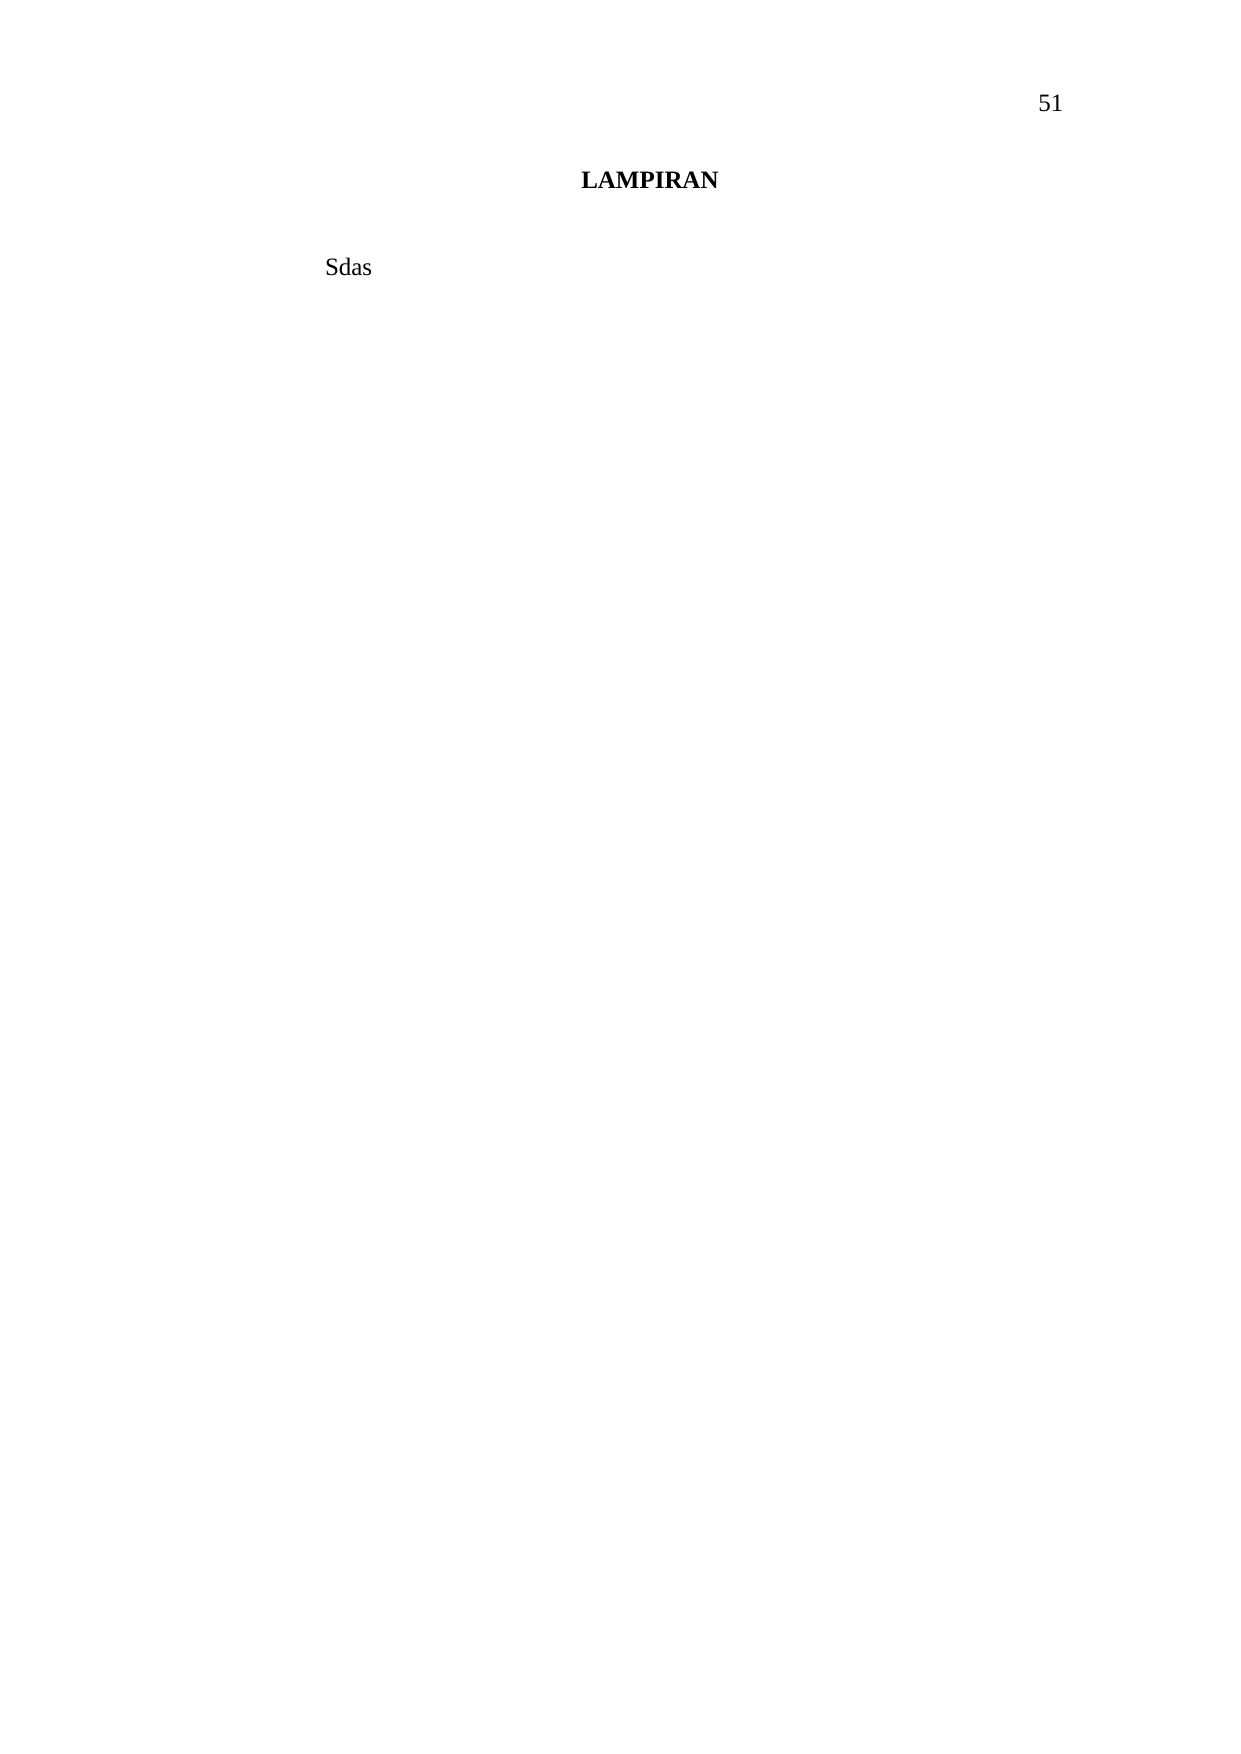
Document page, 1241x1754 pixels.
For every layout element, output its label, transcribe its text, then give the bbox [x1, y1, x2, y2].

text Sdas [236, 252, 1063, 280]
subtitle LAMPIRAN [236, 165, 1063, 194]
